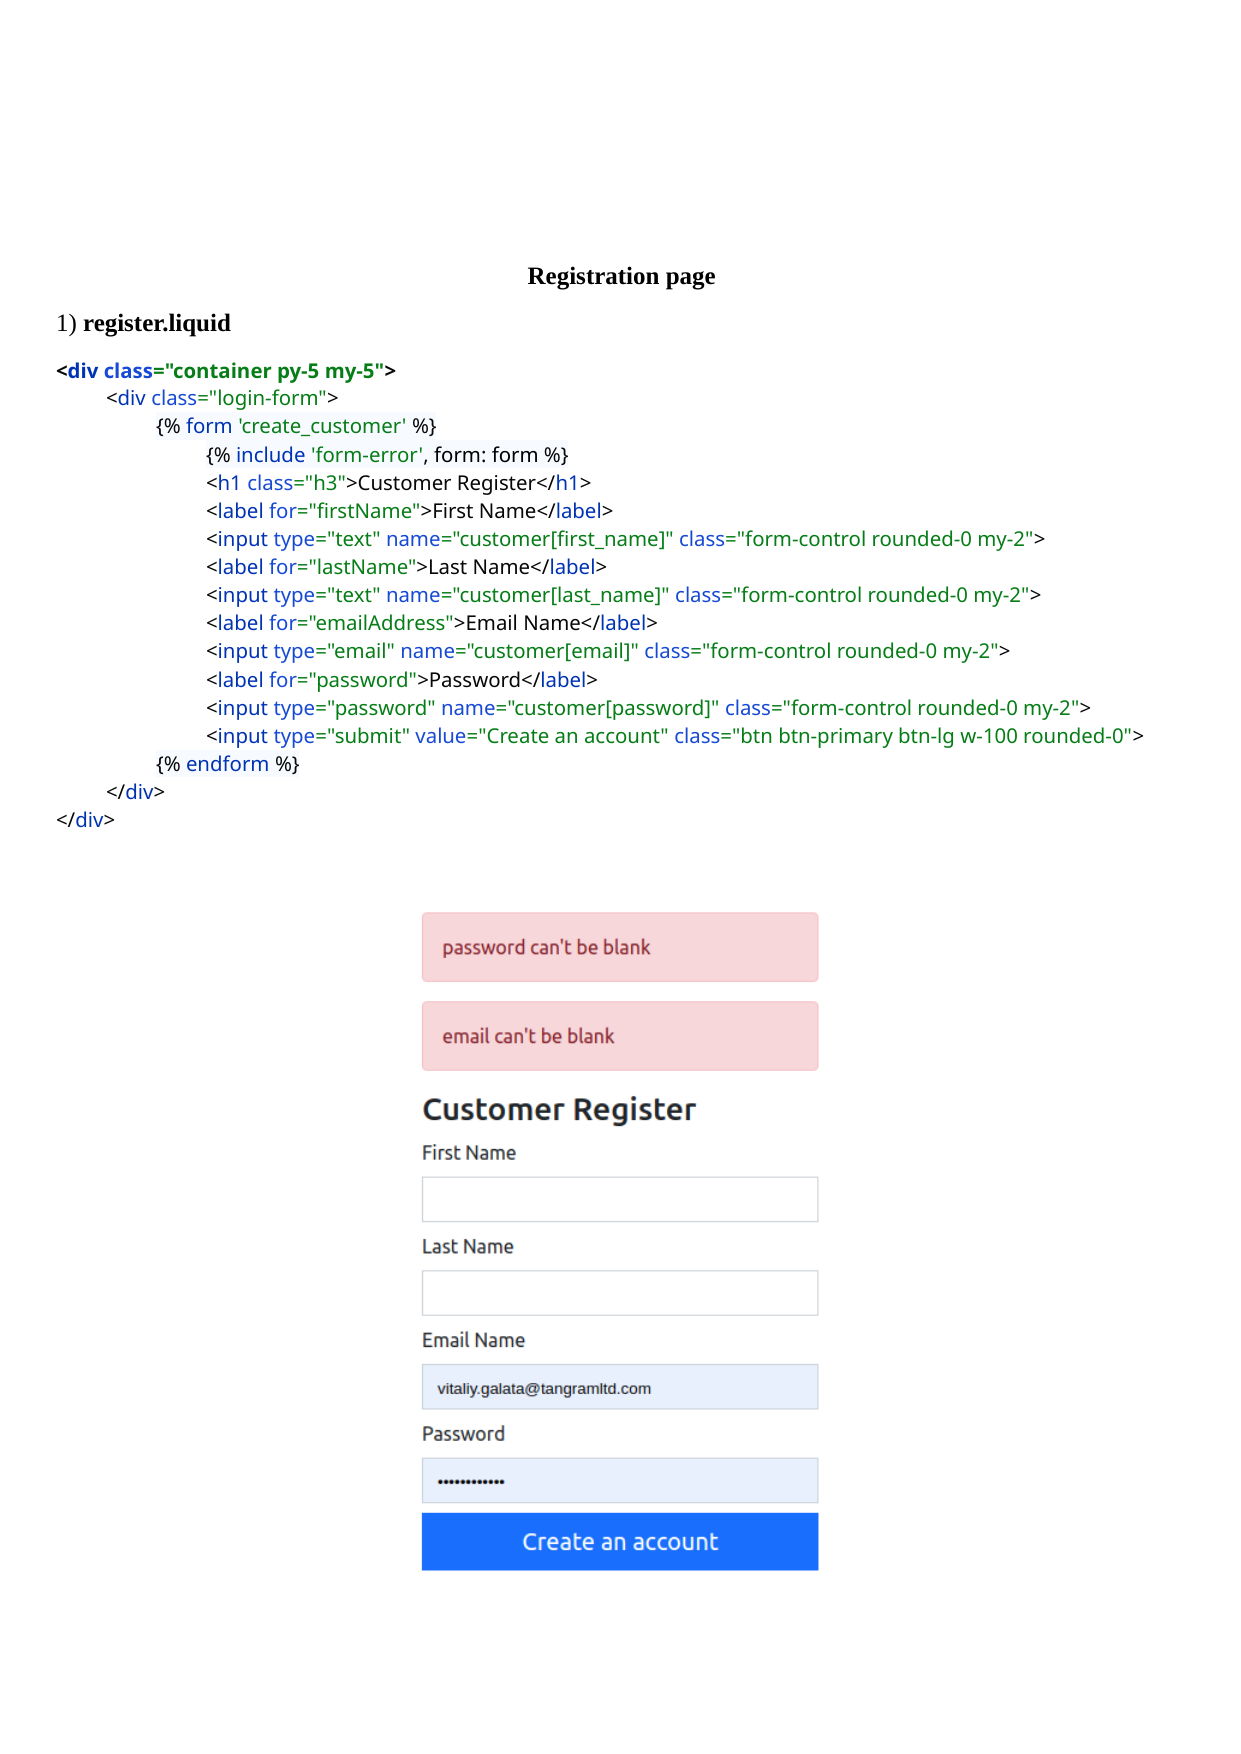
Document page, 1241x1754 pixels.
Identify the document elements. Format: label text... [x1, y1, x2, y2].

text <input type="text" name="customer[last_name]" class="form-control rounded-0 my-2"> [56, 581, 1187, 609]
text <input type="text" name="customer[first_name]" class="form-control rounded-0 my-2"> [56, 524, 1187, 553]
text <label for="firstName">First Name</label> [56, 496, 1187, 524]
text <input type="email" name="customer[email]" class="form-control rounded-0 my-2"> [56, 637, 1187, 665]
text <div class="login-form"> [56, 384, 1187, 412]
text <label for="lastName">Last Name</label> [56, 553, 1187, 581]
text 1) register.liquid [56, 308, 1187, 337]
text {% include 'form-error', form: form %} [56, 440, 1187, 468]
text Registration page [56, 261, 1187, 290]
text {% endform %} [56, 749, 1187, 778]
text <label for="emailAddress">Email Name</label> [56, 609, 1187, 637]
text <h1 class="h3">Customer Register</h1> [56, 468, 1187, 496]
text <label for="password">Password</label> [56, 665, 1187, 693]
text </div> [56, 806, 1187, 834]
text <input type="submit" value="Create an account" class="btn btn-primary btn-lg w-100 rounded-0"> [56, 721, 1187, 749]
text </div> [56, 778, 1187, 806]
picture [404, 910, 839, 1573]
text <div class="container py-5 my-5"> [56, 356, 1187, 384]
text <input type="password" name="customer[password]" class="form-control rounded-0 my-2"> [56, 693, 1187, 721]
text {% form 'create_customer' %} [56, 412, 1187, 440]
